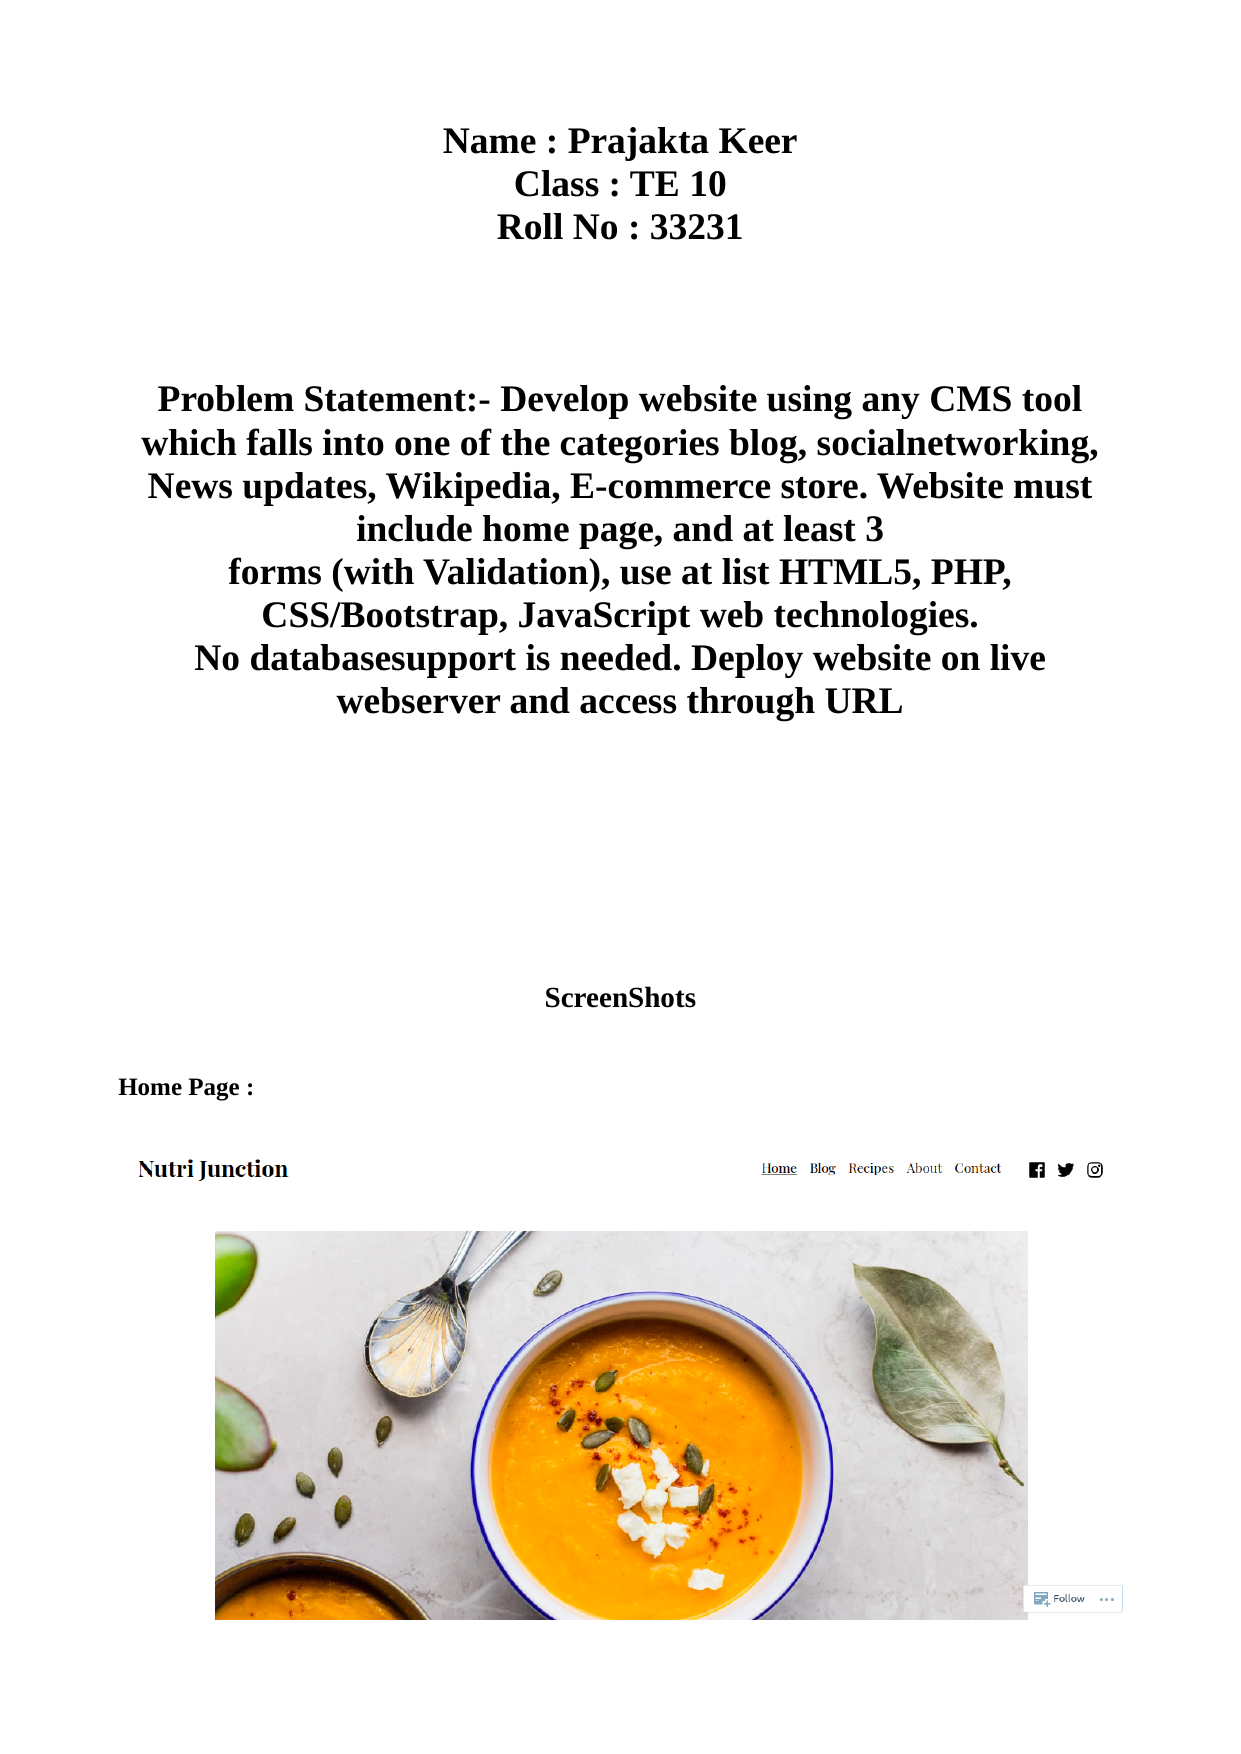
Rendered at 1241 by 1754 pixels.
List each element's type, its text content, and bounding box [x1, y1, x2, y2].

text Name : Prajakta Keer [118, 118, 1122, 161]
text ScreenShots [118, 981, 1122, 1014]
text News updates, Wikipedia, E-commerce store. Website must include home page, and at least 3 [118, 463, 1122, 549]
text Class : TE 10 [118, 161, 1122, 204]
text Problem Statement:- Develop website using any CMS tool which falls into one of the categories blog, socialnetworking, [118, 377, 1122, 463]
text No databasesupport is needed. Deploy website on live webserver and access through URL [118, 636, 1122, 722]
text Home Page : [118, 1072, 1122, 1100]
text Roll No : 33231 [118, 204, 1122, 247]
text forms (with Validation), use at list HTML5, PHP, CSS/Bootstrap, JavaScript web technologies. [118, 549, 1122, 636]
picture [113, 1129, 1127, 1620]
